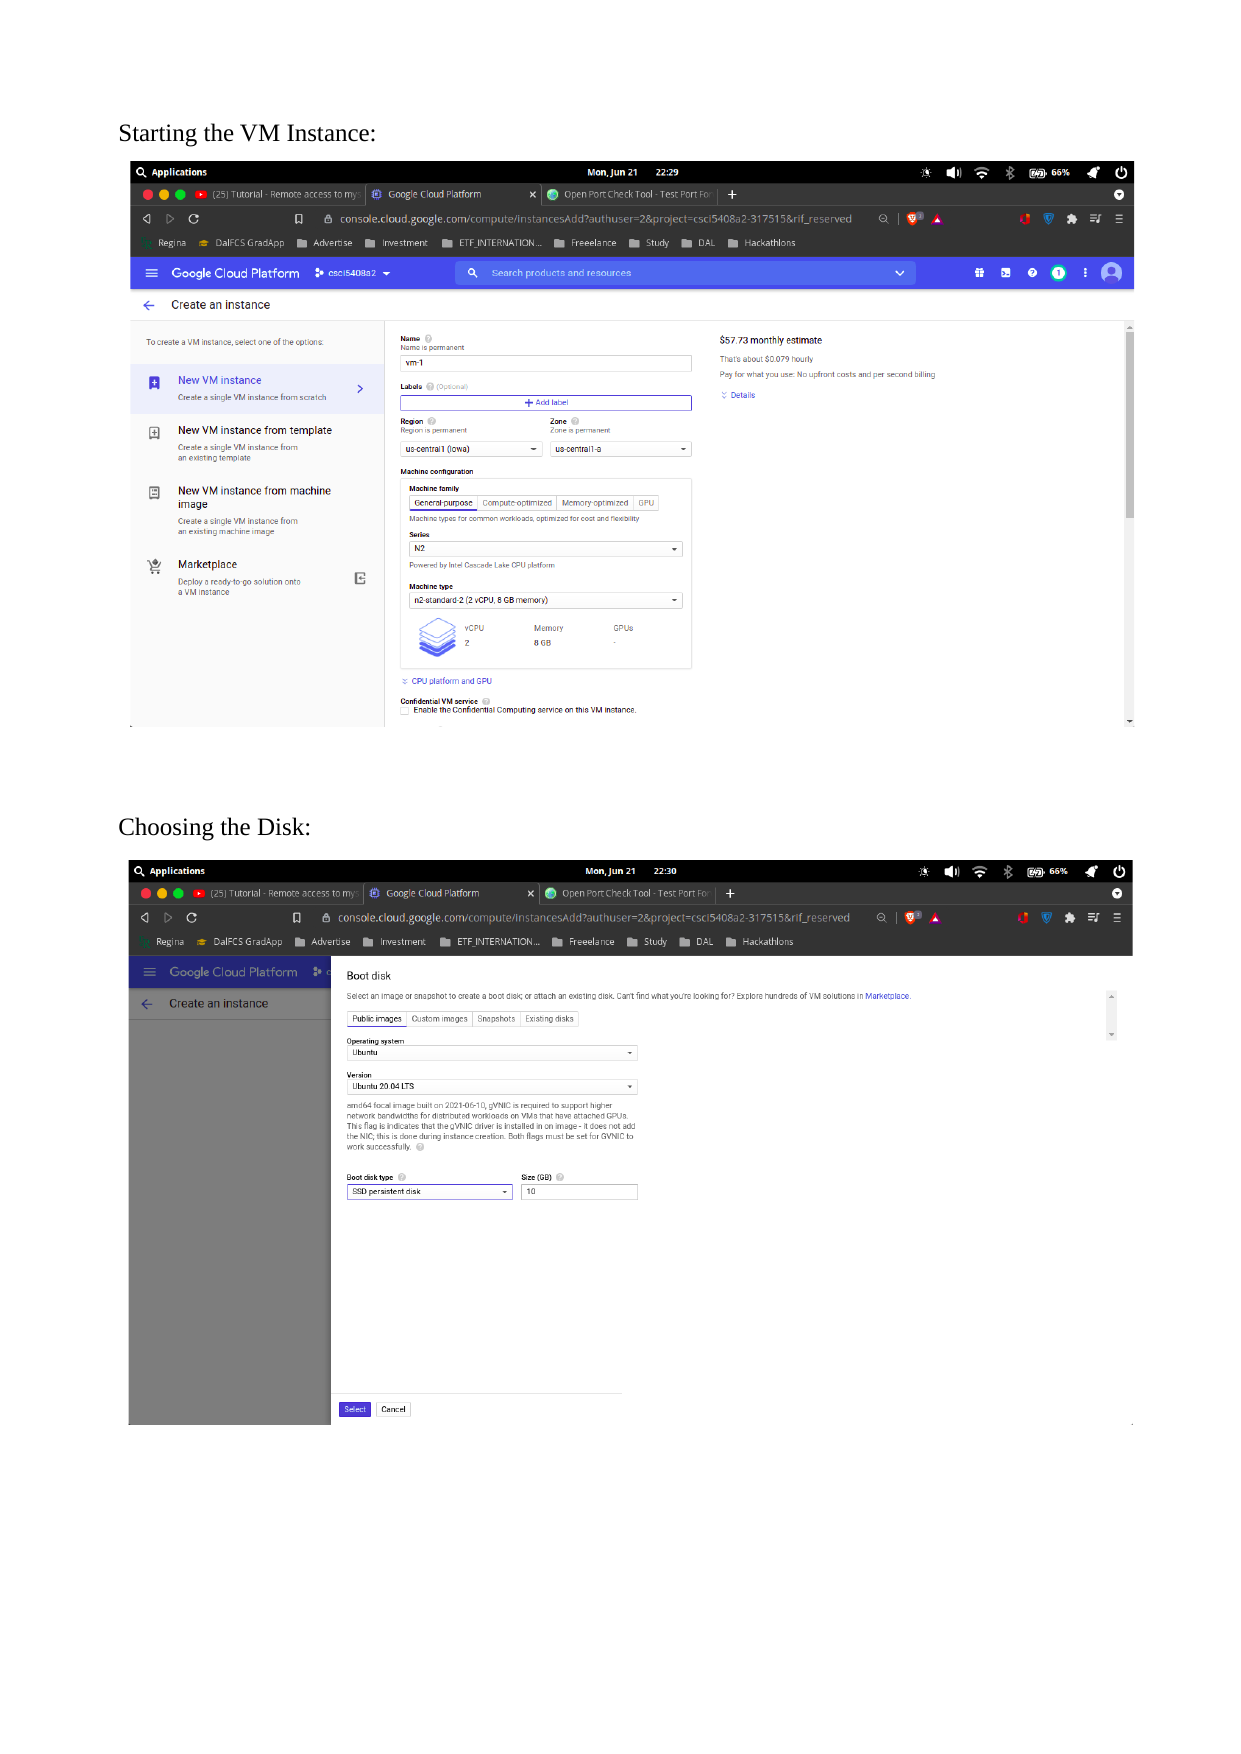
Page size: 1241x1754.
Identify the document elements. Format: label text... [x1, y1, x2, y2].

text Choosing the Disk: [118, 812, 1122, 841]
picture [128, 860, 1133, 1425]
picture [130, 161, 1135, 727]
text Starting the VM Instance: [118, 118, 1122, 147]
